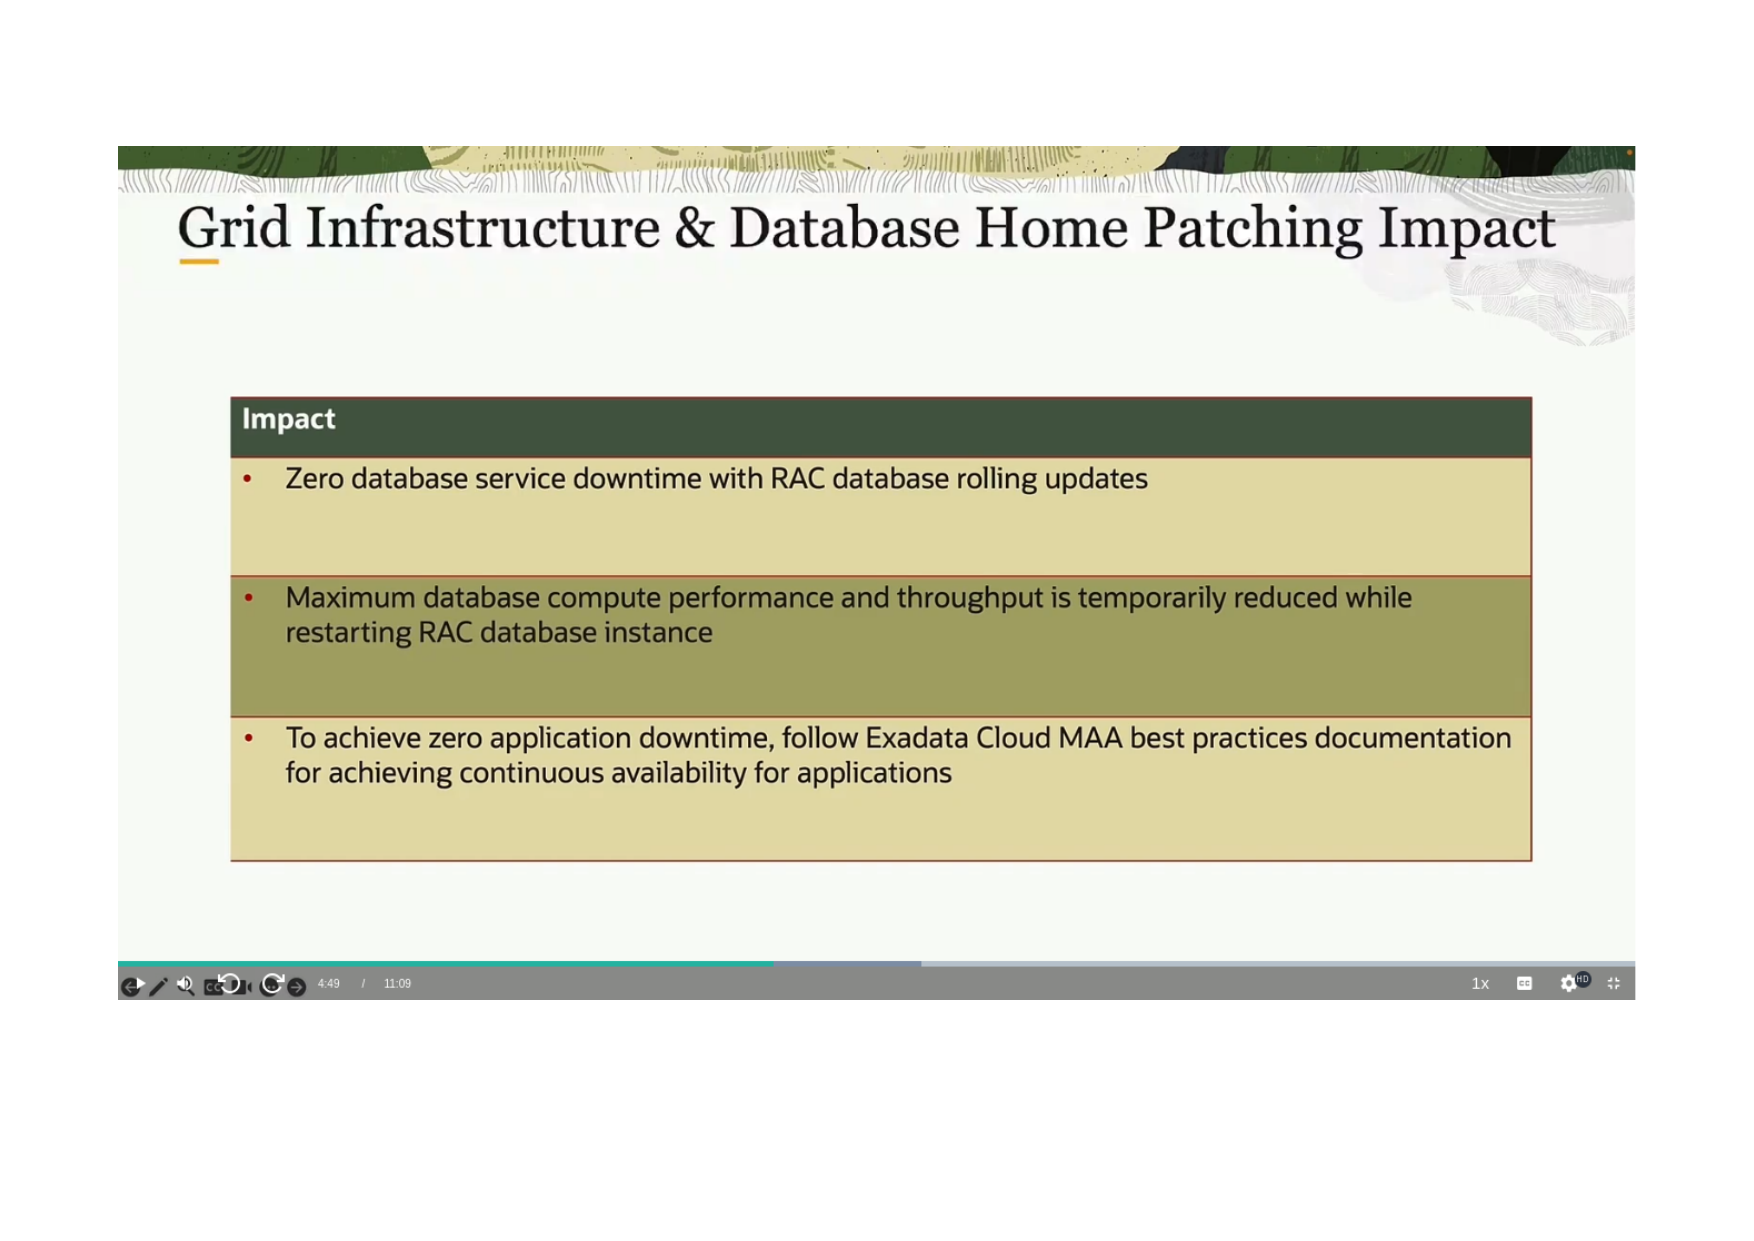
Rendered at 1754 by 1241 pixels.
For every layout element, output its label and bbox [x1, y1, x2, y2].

picture [118, 146, 1636, 1000]
